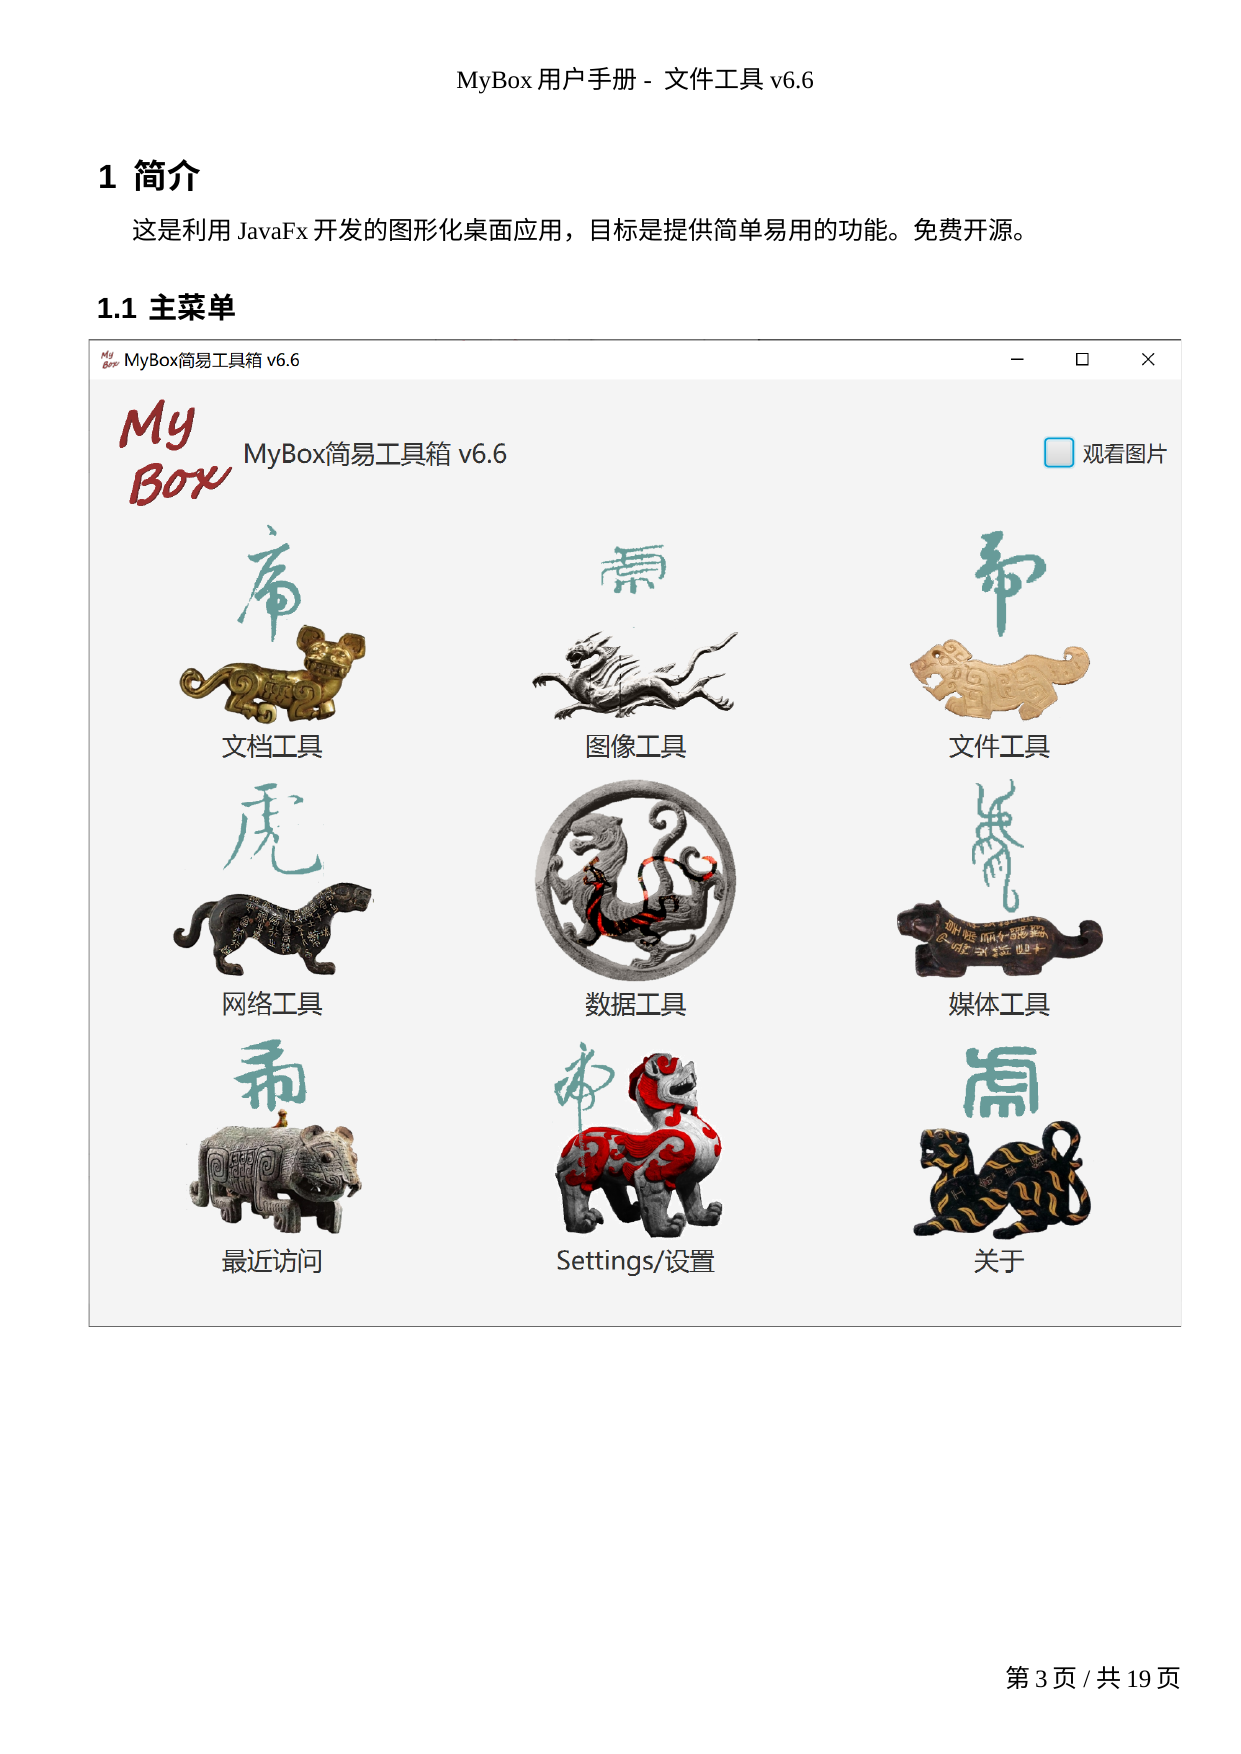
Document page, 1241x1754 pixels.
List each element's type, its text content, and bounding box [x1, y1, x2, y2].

subtitle 主菜单 [88, 284, 1181, 327]
text 这是利用JavaFx开发的图形化桌面应用，目标是提供简单易用的功能。免费开源。 [88, 211, 1181, 247]
picture [88, 339, 1182, 1327]
subtitle 简介 [88, 150, 1181, 198]
